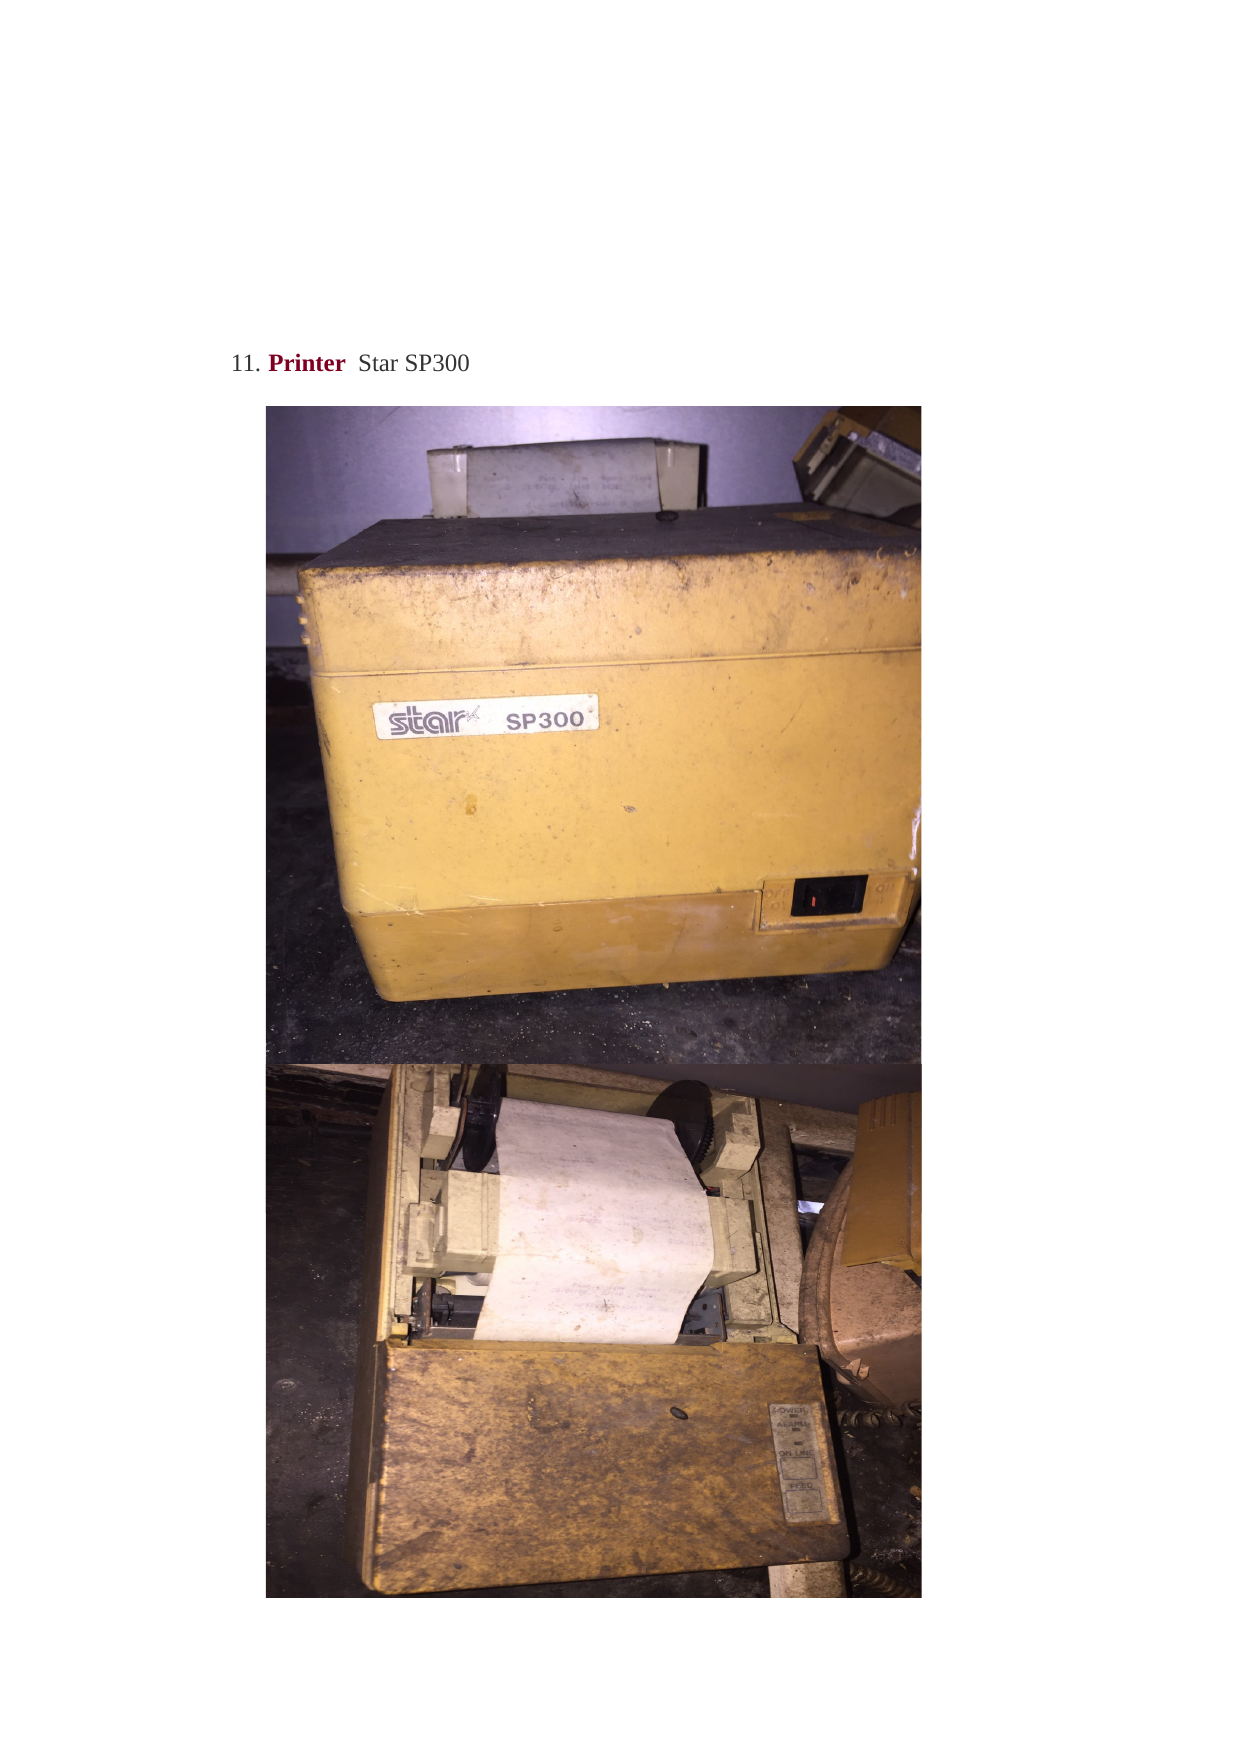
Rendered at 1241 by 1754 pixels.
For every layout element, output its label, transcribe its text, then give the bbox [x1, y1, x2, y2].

list Printer Star SP300 [231, 348, 1122, 377]
picture [265, 406, 922, 1598]
